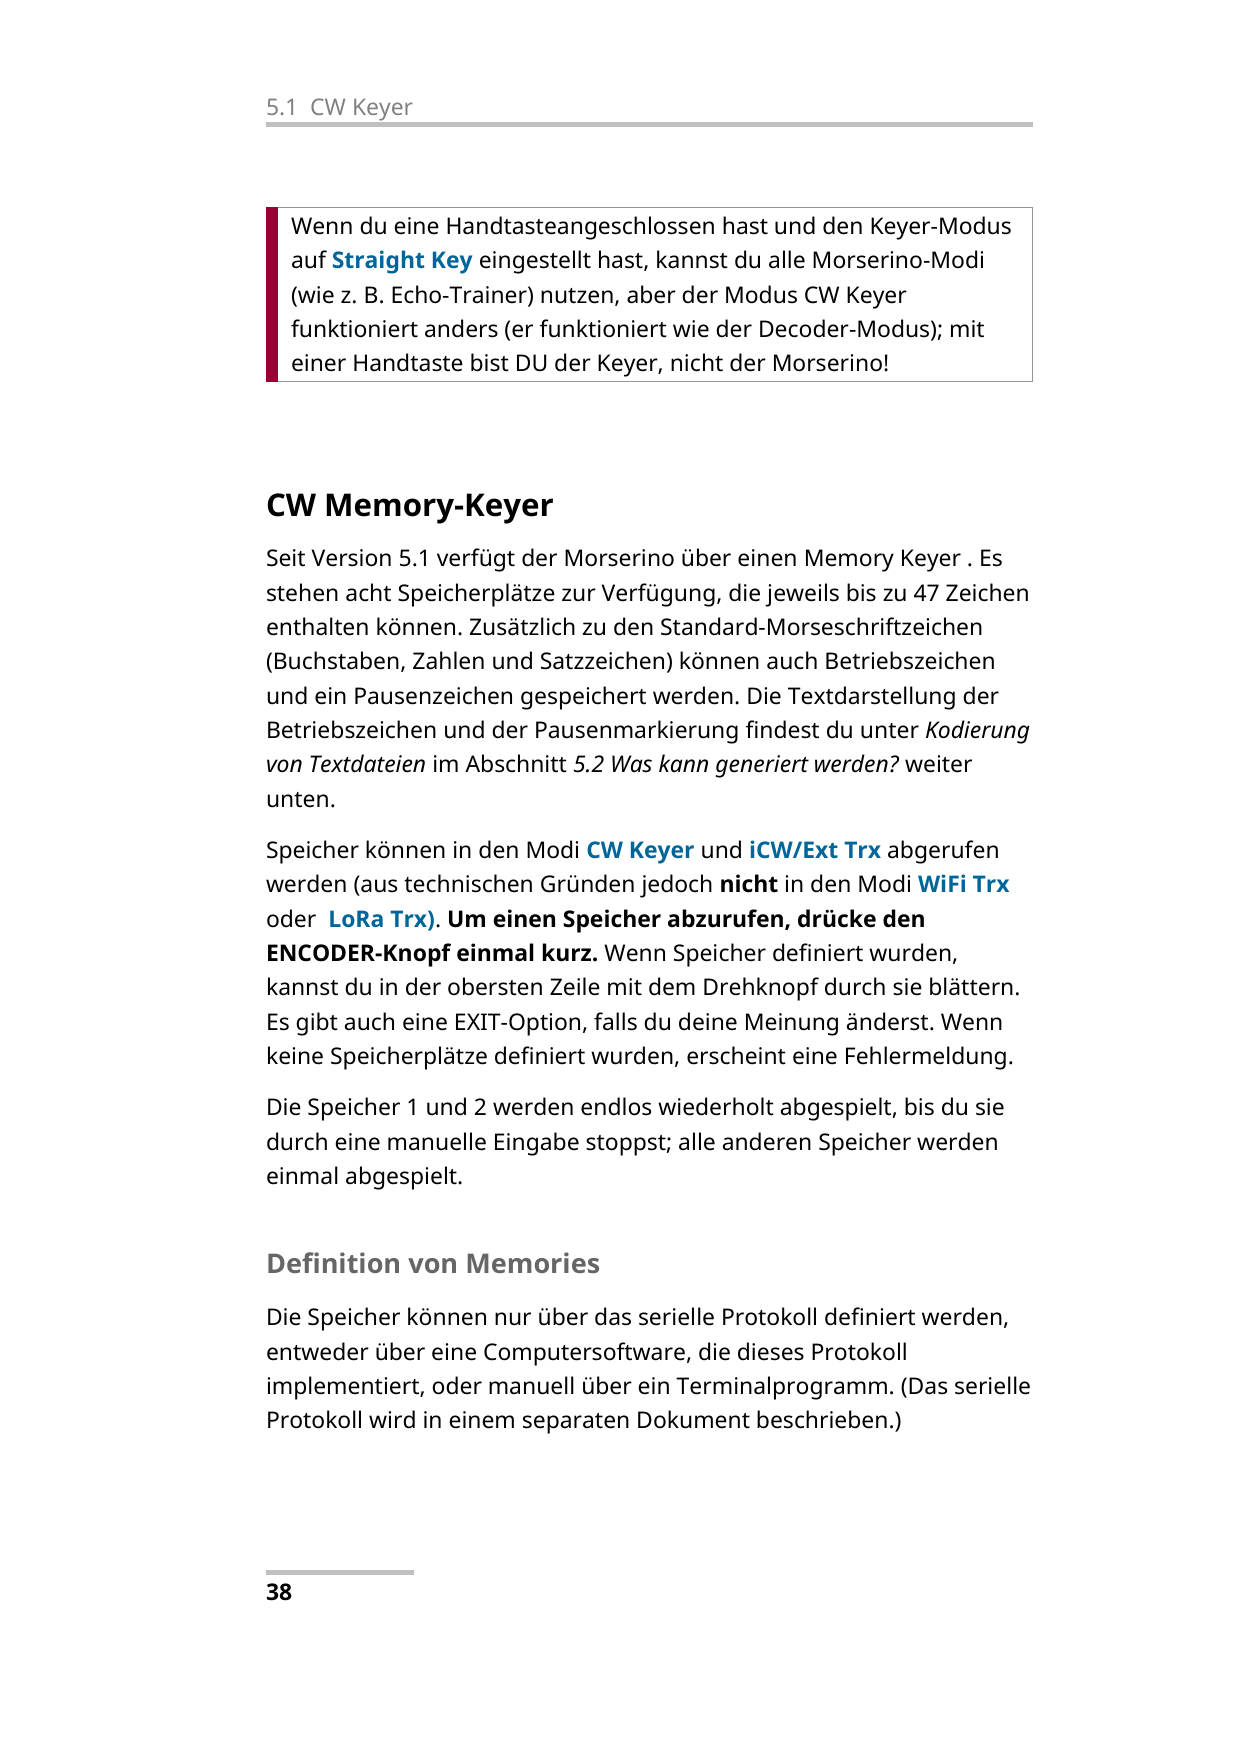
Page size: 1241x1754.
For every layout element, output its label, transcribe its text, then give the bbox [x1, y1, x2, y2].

text Seit Version 5.1 verfügt der Morserino über einen Memory Keyer . Es stehen acht Speicherplätze zur Verfügung, die jeweils bis zu 47 Zeichen enthalten können. Zusätzlich zu den Standard-Morseschriftzeichen (Buchstaben, Zahlen und Satzzeichen) können auch Betriebszeichen und ein Pausenzeichen gespeichert werden. Die Textdarstellung der Betriebszeichen und der Pausenmarkierung findest du unter Kodierung von Textdateien im Abschnitt 5.2 Was kann generiert werden? weiter unten. [266, 542, 1033, 814]
text Die Speicher 1 und 2 werden endlos wiederholt abgespielt, bis du sie durch eine manuelle Eingabe stoppst; alle anderen Speicher werden einmal abgespielt. [266, 1091, 1033, 1191]
subtitle CW Memory-Keyer [266, 481, 1033, 525]
text Wenn du eine Handtasteangeschlossen hast und den Keyer-Modus auf Straight Key eingestellt hast, kannst du alle Morserino-Modi (wie z. B. Echo-Trainer) nutzen, aber der Modus CW Keyer funktioniert anders (er funktioniert wie der Decoder-Modus); mit einer Handtaste bist DU der Keyer, nicht der Morserino! [278, 208, 1032, 381]
text Definition von Memories [266, 1244, 1033, 1281]
text Speicher können in den Modi CW Keyer und iCW/Ext Trx abgerufen werden (aus technischen Gründen jedoch nicht in den Modi WiFi Trx oder LoRa Trx). Um einen Speicher abzurufen, drücke den ENCODER-Knopf einmal kurz. Wenn Speicher definiert wurden, kannst du in der obersten Zeile mit dem Drehknopf durch sie blättern. Es gibt auch eine EXIT-Option, falls du deine Meinung änderst. Wenn keine Speicherplätze definiert wurden, erscheint eine Fehlermeldung. [266, 834, 1033, 1071]
text Die Speicher können nur über das serielle Protokoll definiert werden, entweder über eine Computersoftware, die dieses Protokoll implementiert, oder manuell über ein Terminalprogramm. (Das serielle Protokoll wird in einem separaten Dokument beschrieben.) [266, 1301, 1033, 1436]
